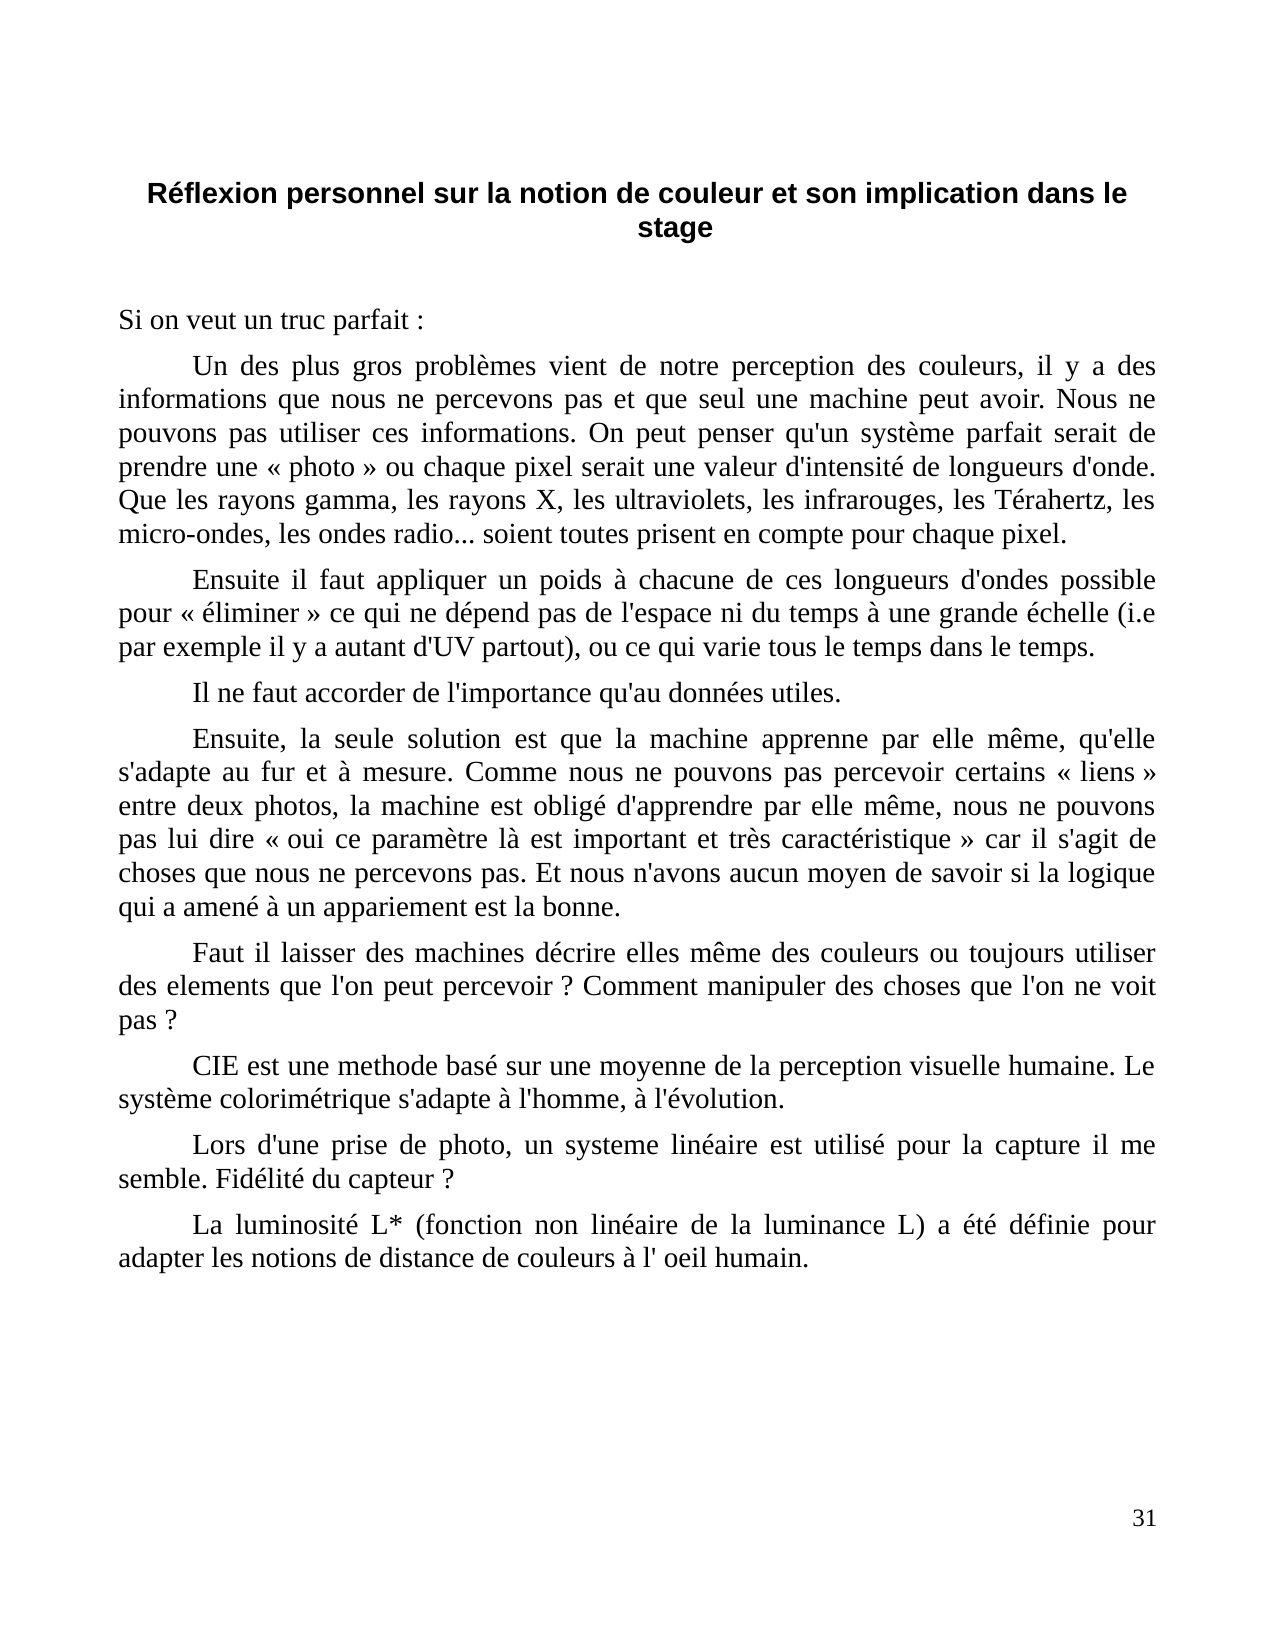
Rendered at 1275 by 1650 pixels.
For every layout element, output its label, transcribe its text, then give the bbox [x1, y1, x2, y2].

text Si on veut un truc parfait : [118, 302, 1157, 336]
subtitle Réflexion personnel sur la notion de couleur et son implication dans le stage [118, 176, 1157, 243]
text Un des plus gros problèmes vient de notre perception des couleurs, il y a des informations que nous ne percevons pas et que seul une machine peut avoir. Nous ne pouvons pas utiliser ces informations. On peut penser qu'un système parfait serait de prendre une « photo » ou chaque pixel serait une valeur d'intensité de longueurs d'onde. Que les rayons gamma, les rayons X, les ultraviolets, les infrarouges, les Térahertz, les micro-ondes, les ondes radio... soient toutes prisent en compte pour chaque pixel. [118, 348, 1157, 549]
text Ensuite, la seule solution est que la machine apprenne par elle même, qu'elle s'adapte au fur et à mesure. Comme nous ne pouvons pas percevoir certains « liens » entre deux photos, la machine est obligé d'apprendre par elle même, nous ne pouvons pas lui dire « oui ce paramètre là est important et très caractéristique » car il s'agit de choses que nous ne percevons pas. Et nous n'avons aucun moyen de savoir si la logique qui a amené à un appariement est la bonne. [118, 721, 1157, 922]
text Ensuite il faut appliquer un poids à chacune de ces longueurs d'ondes possible pour « éliminer » ce qui ne dépend pas de l'espace ni du temps à une grande échelle (i.e par exemple il y a autant d'UV partout), ou ce qui varie tous le temps dans le temps. [118, 562, 1157, 662]
text Faut il laisser des machines décrire elles même des couleurs ou toujours utiliser des elements que l'on peut percevoir ? Comment manipuler des choses que l'on ne voit pas ? [118, 935, 1157, 1035]
text La luminosité L* (fonction non linéaire de la luminance L) a été définie pour adapter les notions de distance de couleurs à l' oeil humain. [118, 1207, 1157, 1274]
text Lors d'une prise de photo, un systeme linéaire est utilisé pour la capture il me semble. Fidélité du capteur ? [118, 1127, 1157, 1194]
text Il ne faut accorder de l'importance qu'au données utiles. [118, 675, 1157, 708]
text CIE est une methode basé sur une moyenne de la perception visuelle humaine. Le système colorimétrique s'adapte à l'homme, à l'évolution. [118, 1048, 1157, 1115]
